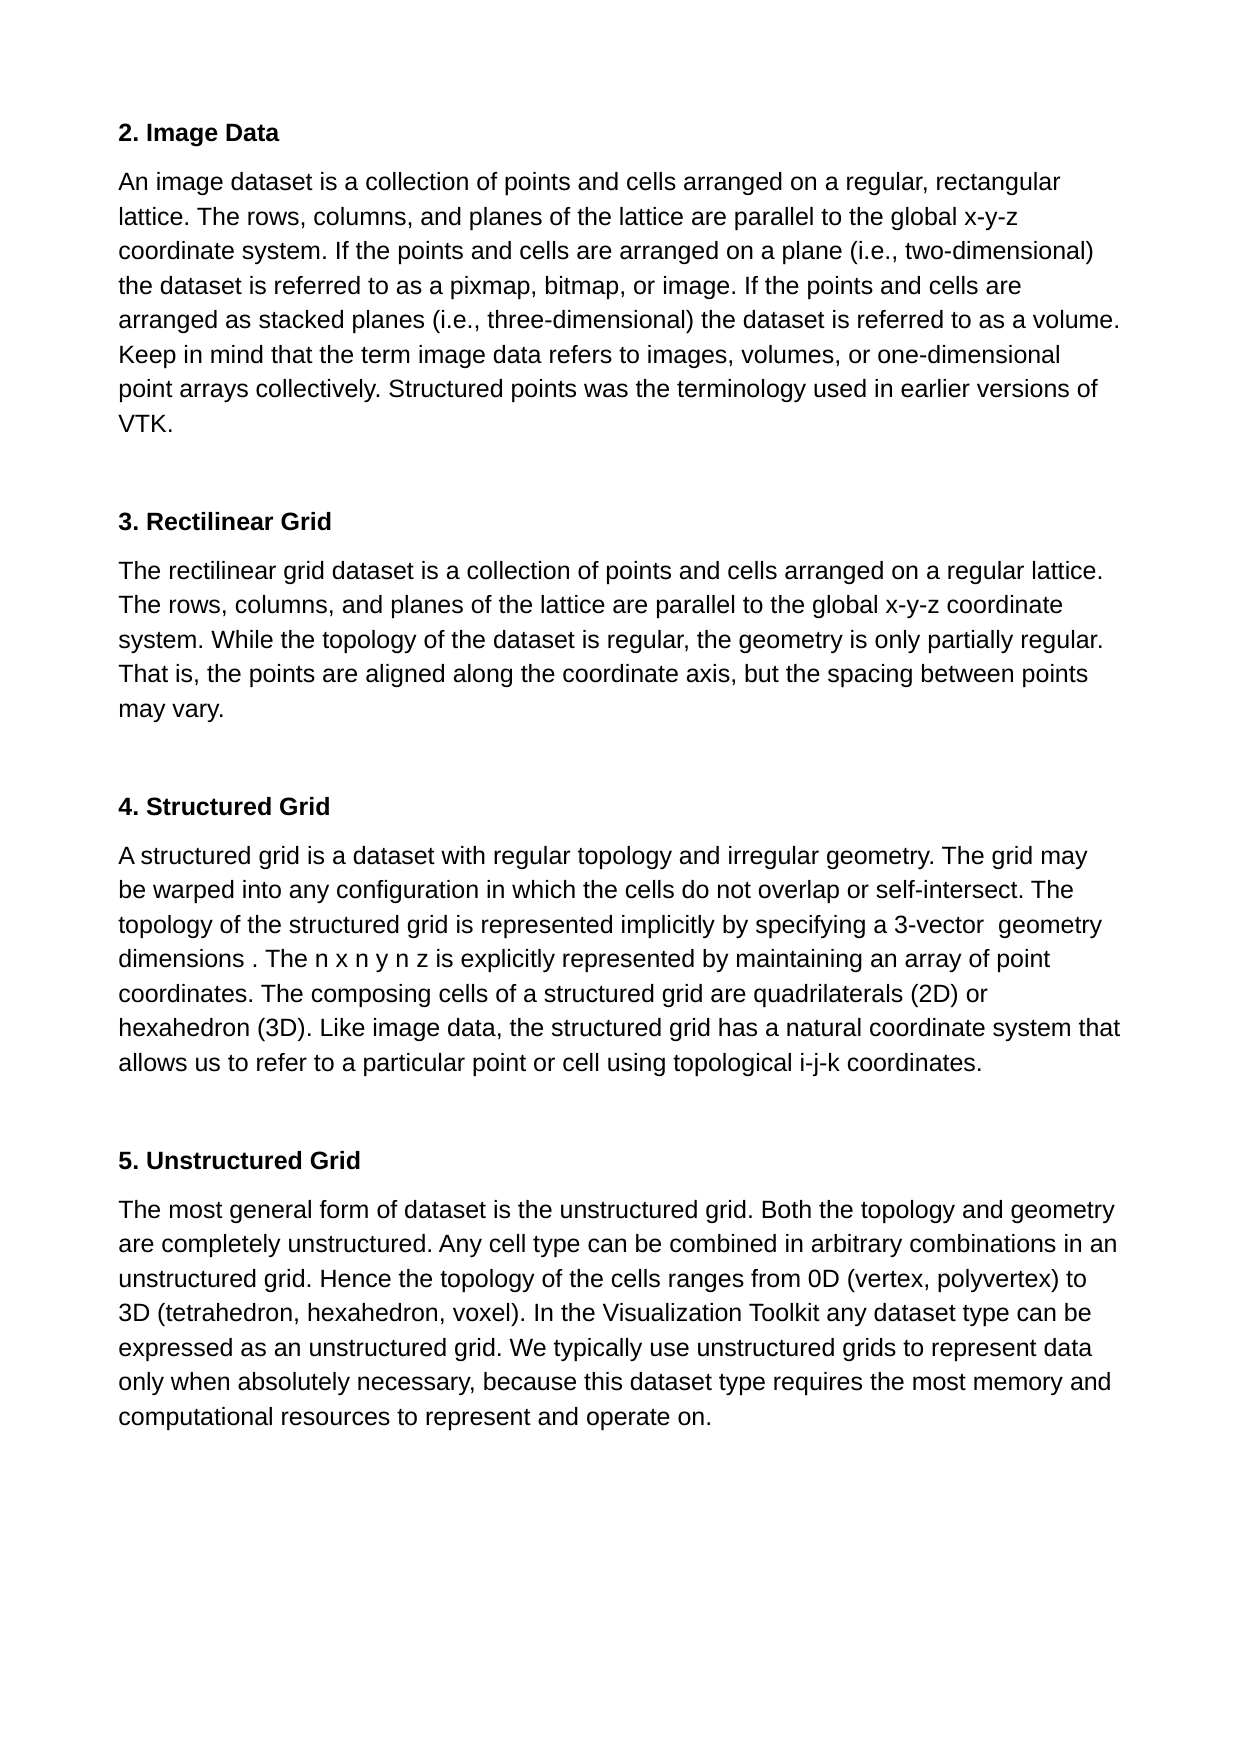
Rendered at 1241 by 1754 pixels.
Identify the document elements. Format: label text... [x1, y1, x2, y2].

text 3. Rectilinear Grid [118, 507, 1122, 535]
text 2. Image Data [118, 118, 1122, 147]
text 4. Structured Grid [118, 792, 1122, 821]
text 5. Unstructured Grid [118, 1146, 1122, 1174]
text The most general form of dataset is the unstructured grid. Both the topology and geometry are completely unstructured. Any cell type can be combined in arbitrary combinations in an unstructured grid. Hence the topology of the cells ranges from 0D (vertex, polyvertex) to 3D (tetrahedron, hexahedron, voxel). In the Visualization Toolkit any dataset type can be expressed as an unstructured grid. We typically use unstructured grids to represent data only when absolutely necessary, because this dataset type requires the most memory and computational resources to represent and operate on. [118, 1195, 1122, 1431]
text An image dataset is a collection of points and cells arranged on a regular, rectangular lattice. The rows, columns, and planes of the lattice are parallel to the global x-y-z coordinate system. If the points and cells are arranged on a plane (i.e., two-dimensional) the dataset is referred to as a pixmap, bitmap, or image. If the points and cells are arranged as stacked planes (i.e., three-dimensional) the dataset is referred to as a volume. Keep in mind that the term image data refers to images, volumes, or one-dimensional point arrays collectively. Structured points was the terminology used in earlier versions of VTK. [118, 167, 1122, 437]
text A structured grid is a dataset with regular topology and irregular geometry. The grid may be warped into any configuration in which the cells do not overlap or self-intersect. The topology of the structured grid is represented implicitly by specifying a 3-vector geometry dimensions . The n x n y n z is explicitly represented by maintaining an array of point coordinates. The composing cells of a structured grid are quadrilaterals (2D) or hexahedron (3D). Like image data, the structured grid has a natural coordinate system that allows us to refer to a particular point or cell using topological i-j-k coordinates. [118, 841, 1122, 1076]
text The rectilinear grid dataset is a collection of points and cells arranged on a regular lattice. The rows, columns, and planes of the lattice are parallel to the global x-y-z coordinate system. While the topology of the dataset is regular, the geometry is only partially regular. That is, the points are aligned along the coordinate axis, but the spacing between points may vary. [118, 556, 1122, 722]
